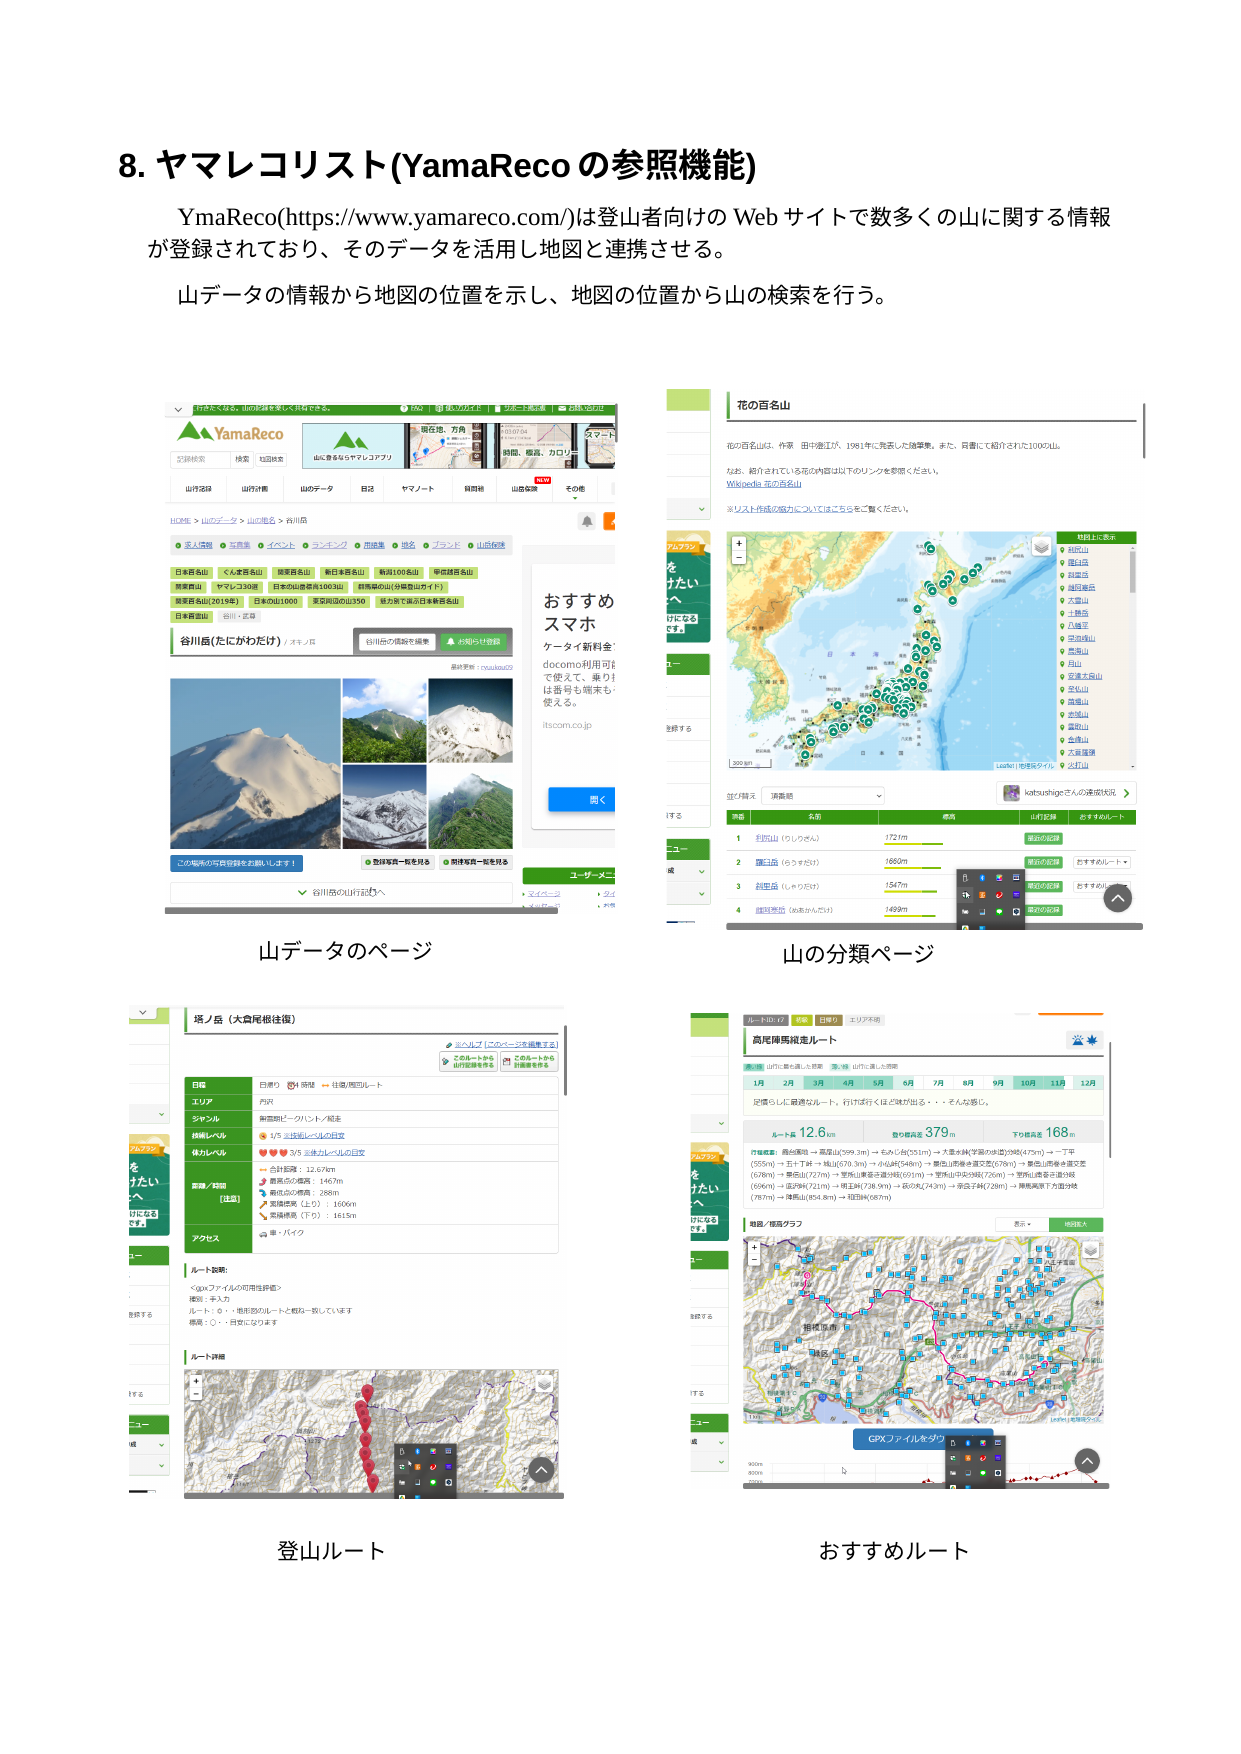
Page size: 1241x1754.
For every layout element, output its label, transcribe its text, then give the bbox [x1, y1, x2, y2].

picture [666, 389, 1146, 930]
subtitle 8. ヤマレコリスト(YamaRecoの参照機能) [118, 139, 1122, 187]
text YmaReco(https://www.yamareco.com/)は登山者向けのWebサイトで数多くの山に関する情報が登録されており、そのデータを活用し地図と連携させる。 [148, 200, 1122, 263]
picture [129, 1005, 567, 1499]
picture [164, 402, 618, 914]
text 山データの情報から地図の位置を示し、地図の位置から山の検索を行う。 [148, 278, 1122, 309]
picture [690, 1013, 1112, 1489]
